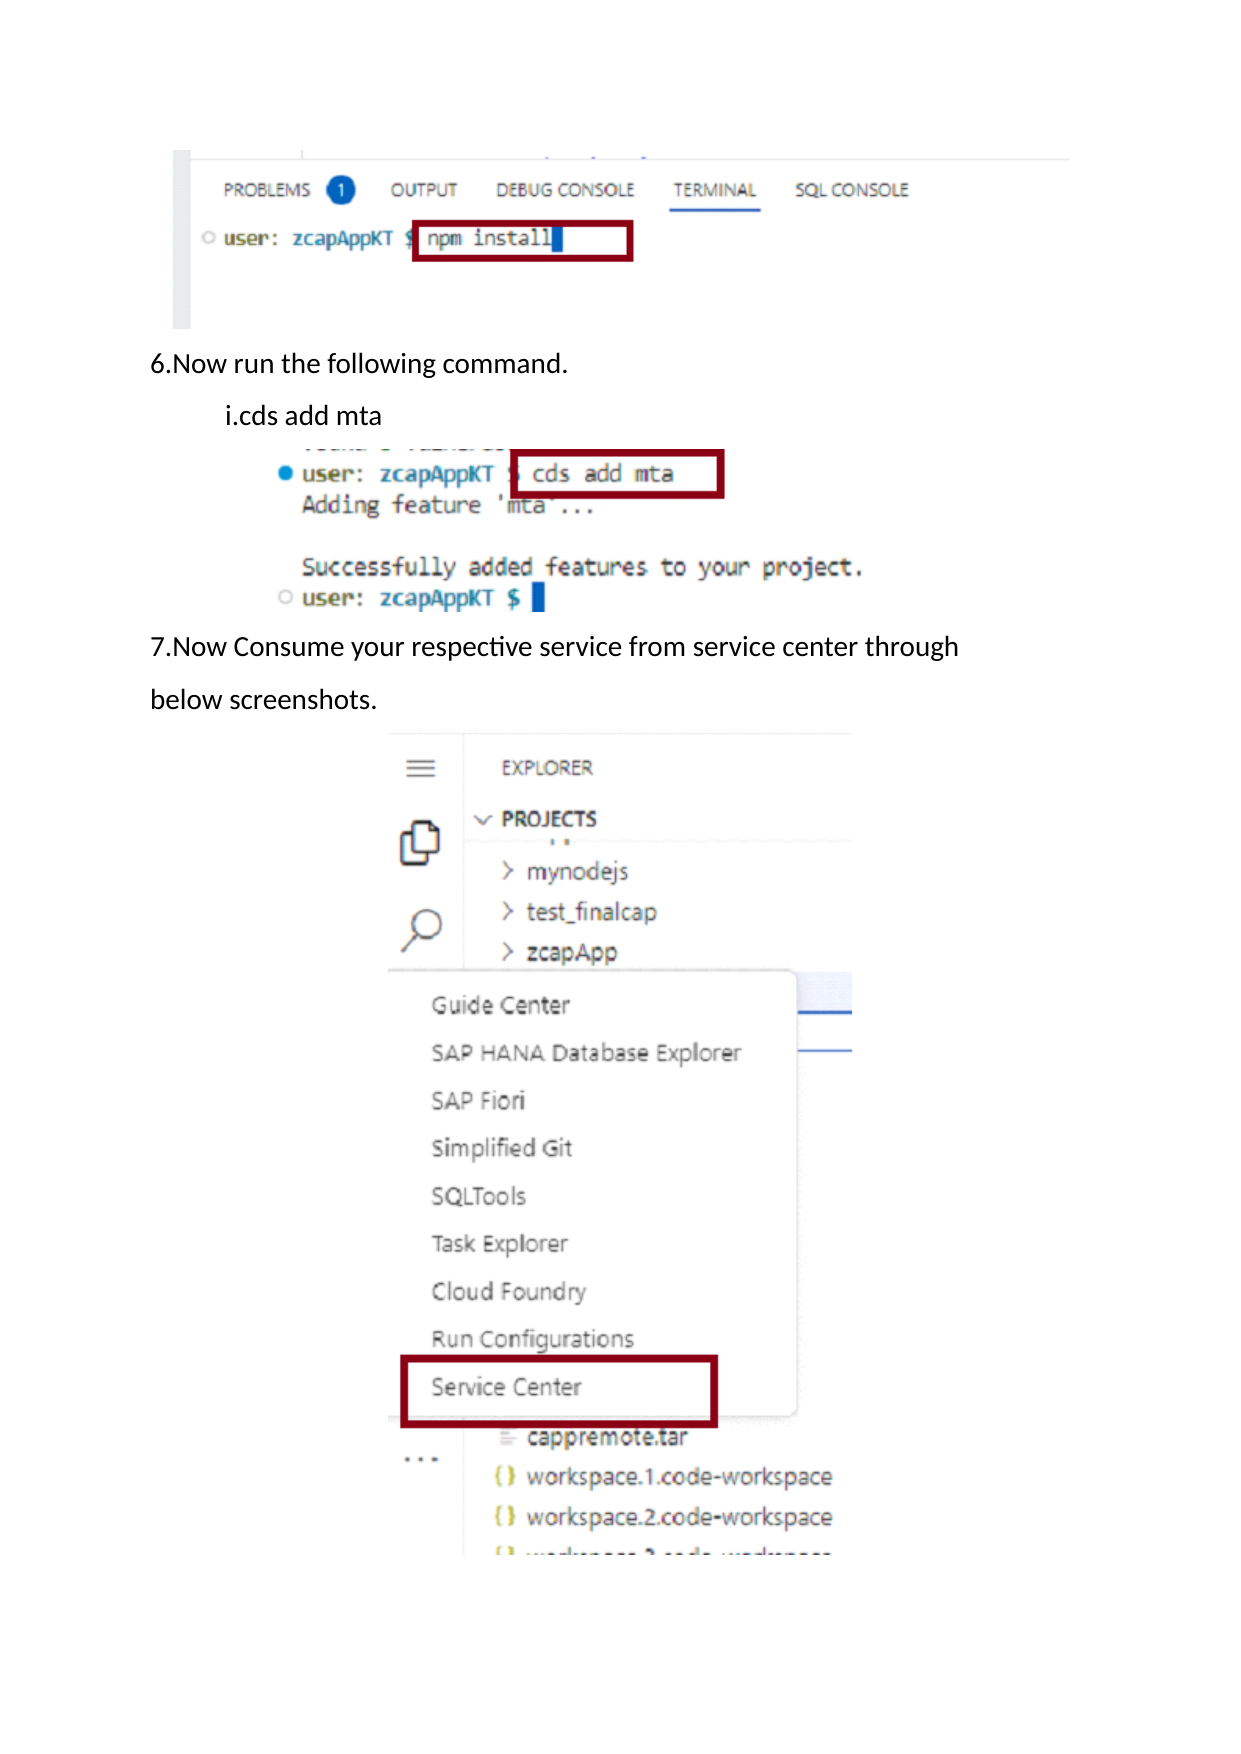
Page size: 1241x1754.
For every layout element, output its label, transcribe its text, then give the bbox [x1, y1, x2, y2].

text i.cds add mta [150, 397, 1090, 433]
text below screenshots. [150, 681, 1090, 716]
text 6.Now run the following command. [150, 345, 1090, 380]
text 7.Now Consume your respective service from service center through [150, 628, 1090, 664]
